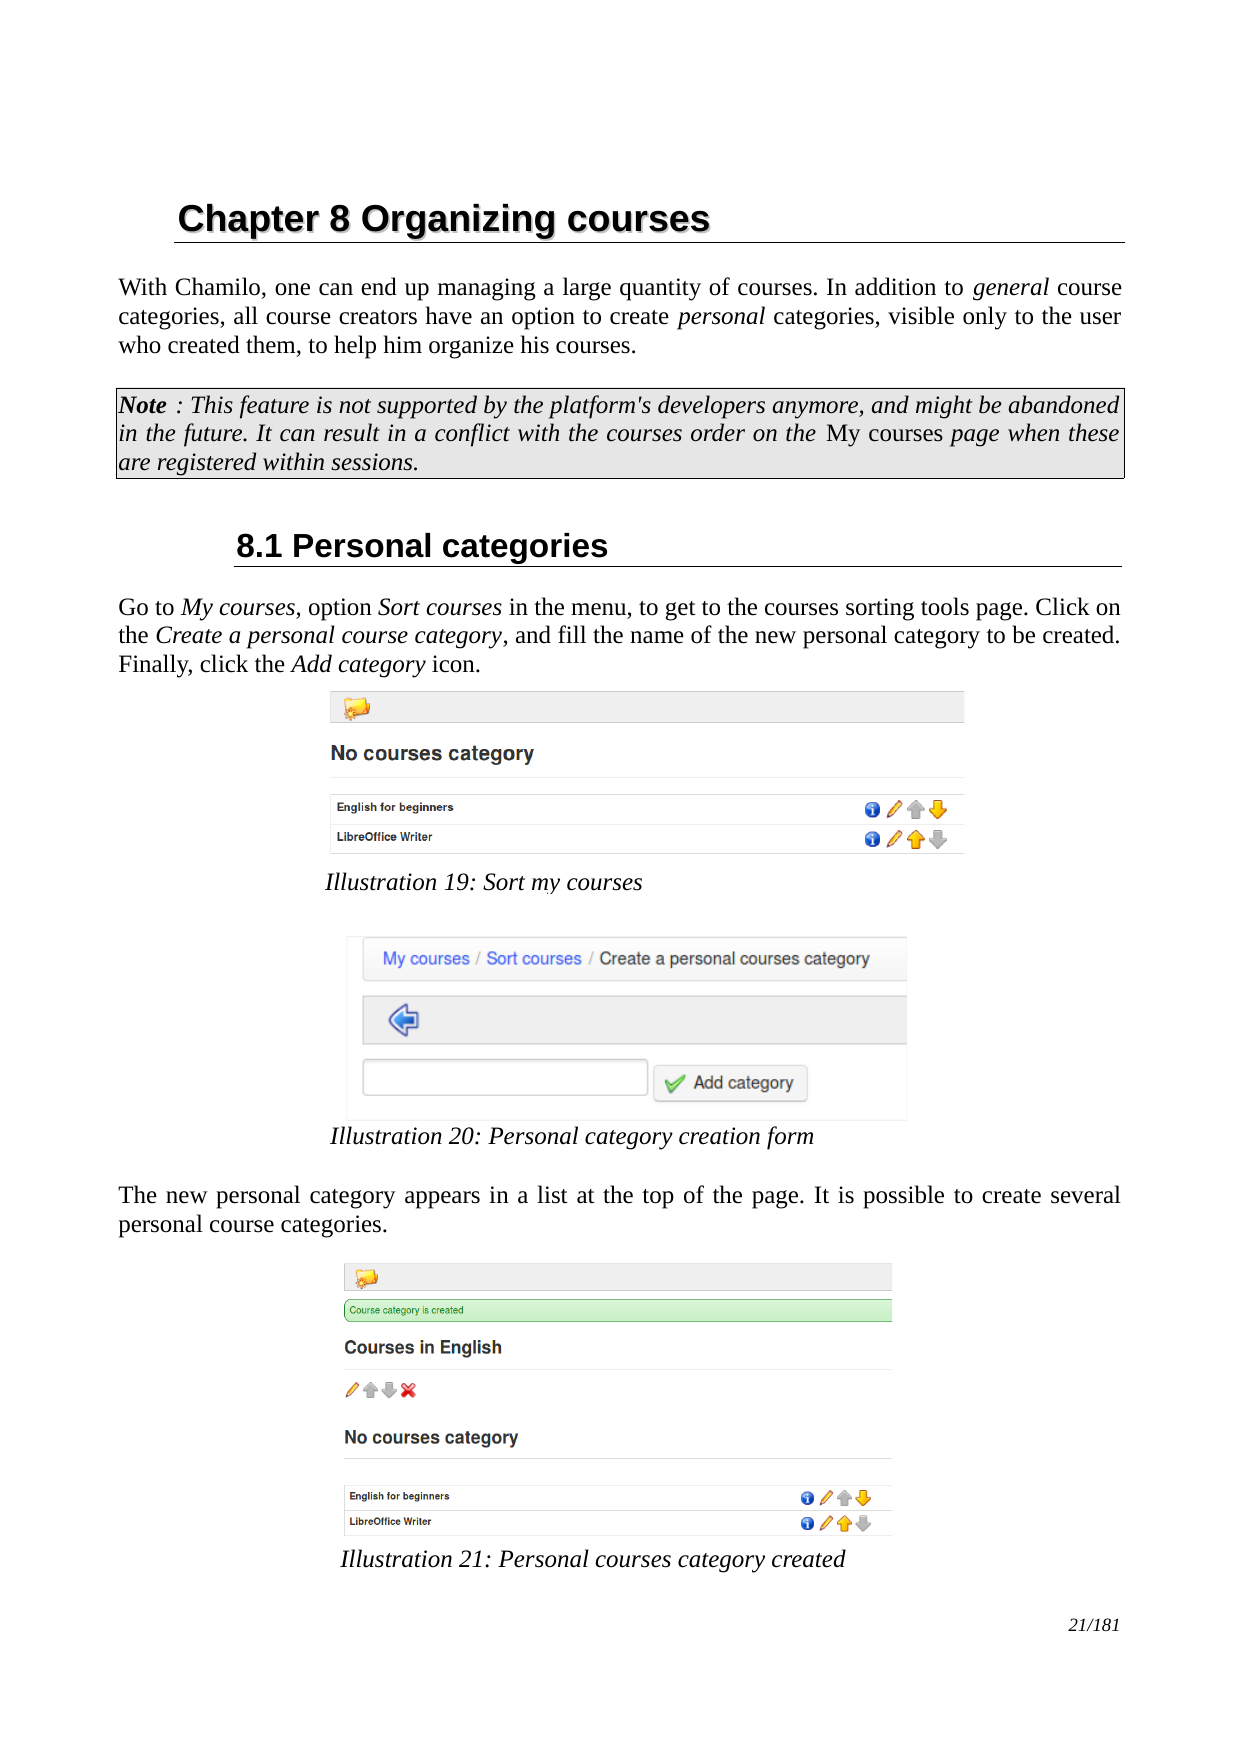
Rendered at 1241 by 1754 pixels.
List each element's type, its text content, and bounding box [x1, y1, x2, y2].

subtitle Organizing courses [174, 193, 1125, 242]
picture [346, 936, 908, 1121]
text Go to My courses, option Sort courses in the menu, to get to the courses sorting tools page. Click on the Create a personal course category, and fill the name of the new personal category to be created. Finally, click the Add category icon. [118, 592, 1122, 678]
text Illustration 20: Personal category creation form [330, 943, 953, 1149]
picture [323, 685, 965, 867]
subtitle Personal categories [234, 526, 1122, 566]
text Note : This feature is not supported by the platform's developers anymore, and might be abandoned in the future. It can result in a conflict with the courses order on the My courses page when these are registered within sessions. [117, 389, 1124, 478]
text With Chamilo, one can end up managing a large quantity of courses. In addition to general course categories, all course creators have an option to create personal categories, visible only to the user who created them, to help him organize his courses. [118, 272, 1122, 359]
text The new personal category appears in a list at the top of the page. It is possible to create several personal course categories. [118, 1180, 1122, 1238]
text Illustration 19: Sort my courses [325, 867, 963, 894]
text Illustration 21: Personal courses category created [340, 1259, 927, 1573]
picture [340, 1258, 893, 1544]
